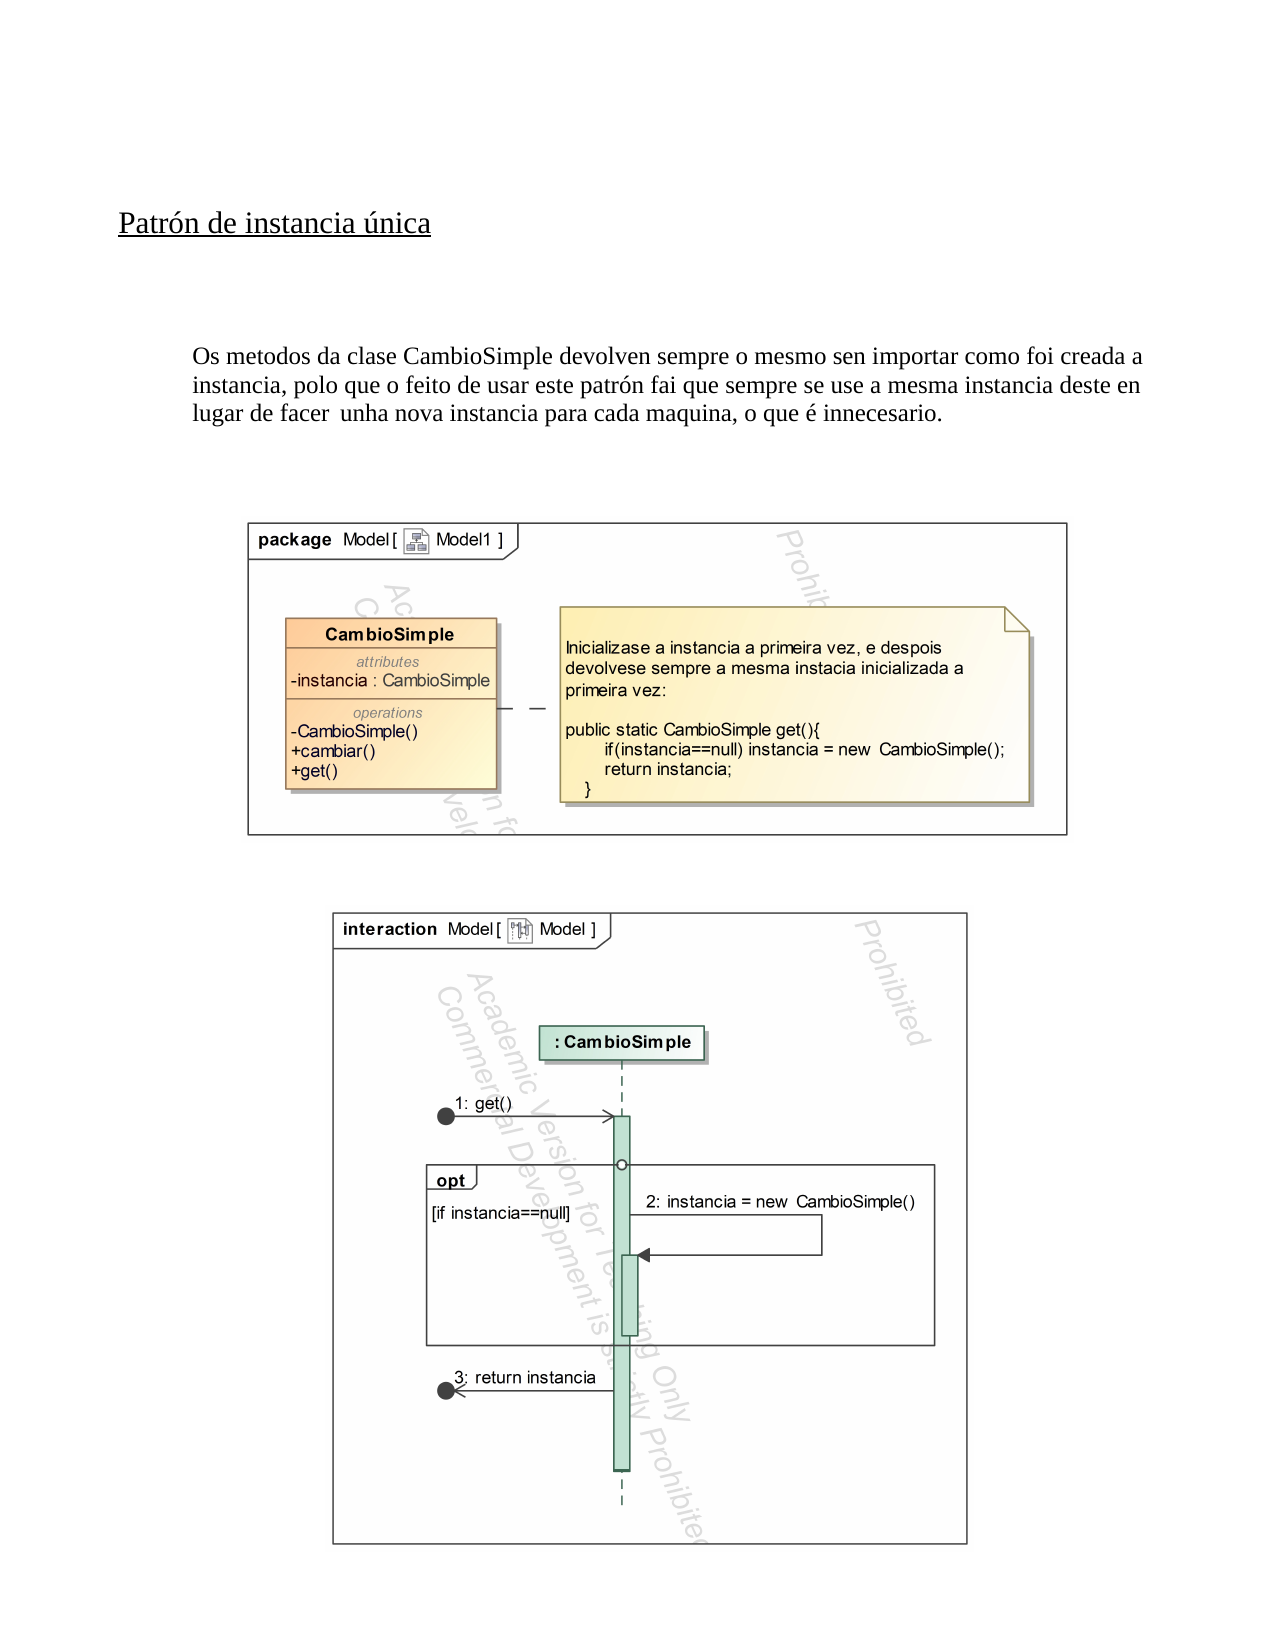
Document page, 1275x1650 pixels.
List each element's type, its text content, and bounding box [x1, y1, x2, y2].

text Patrón de instancia única [118, 204, 1157, 240]
picture [325, 905, 975, 1552]
picture [240, 516, 1075, 843]
text Os metodos da clase CambioSimple devolven sempre o mesmo sen importar como foi creada a instancia, polo que o feito de usar este patrón fai que sempre se use a mesma instancia deste en lugar de facer unha nova instancia para cada maquina, o que é innecesario. [118, 341, 1157, 427]
